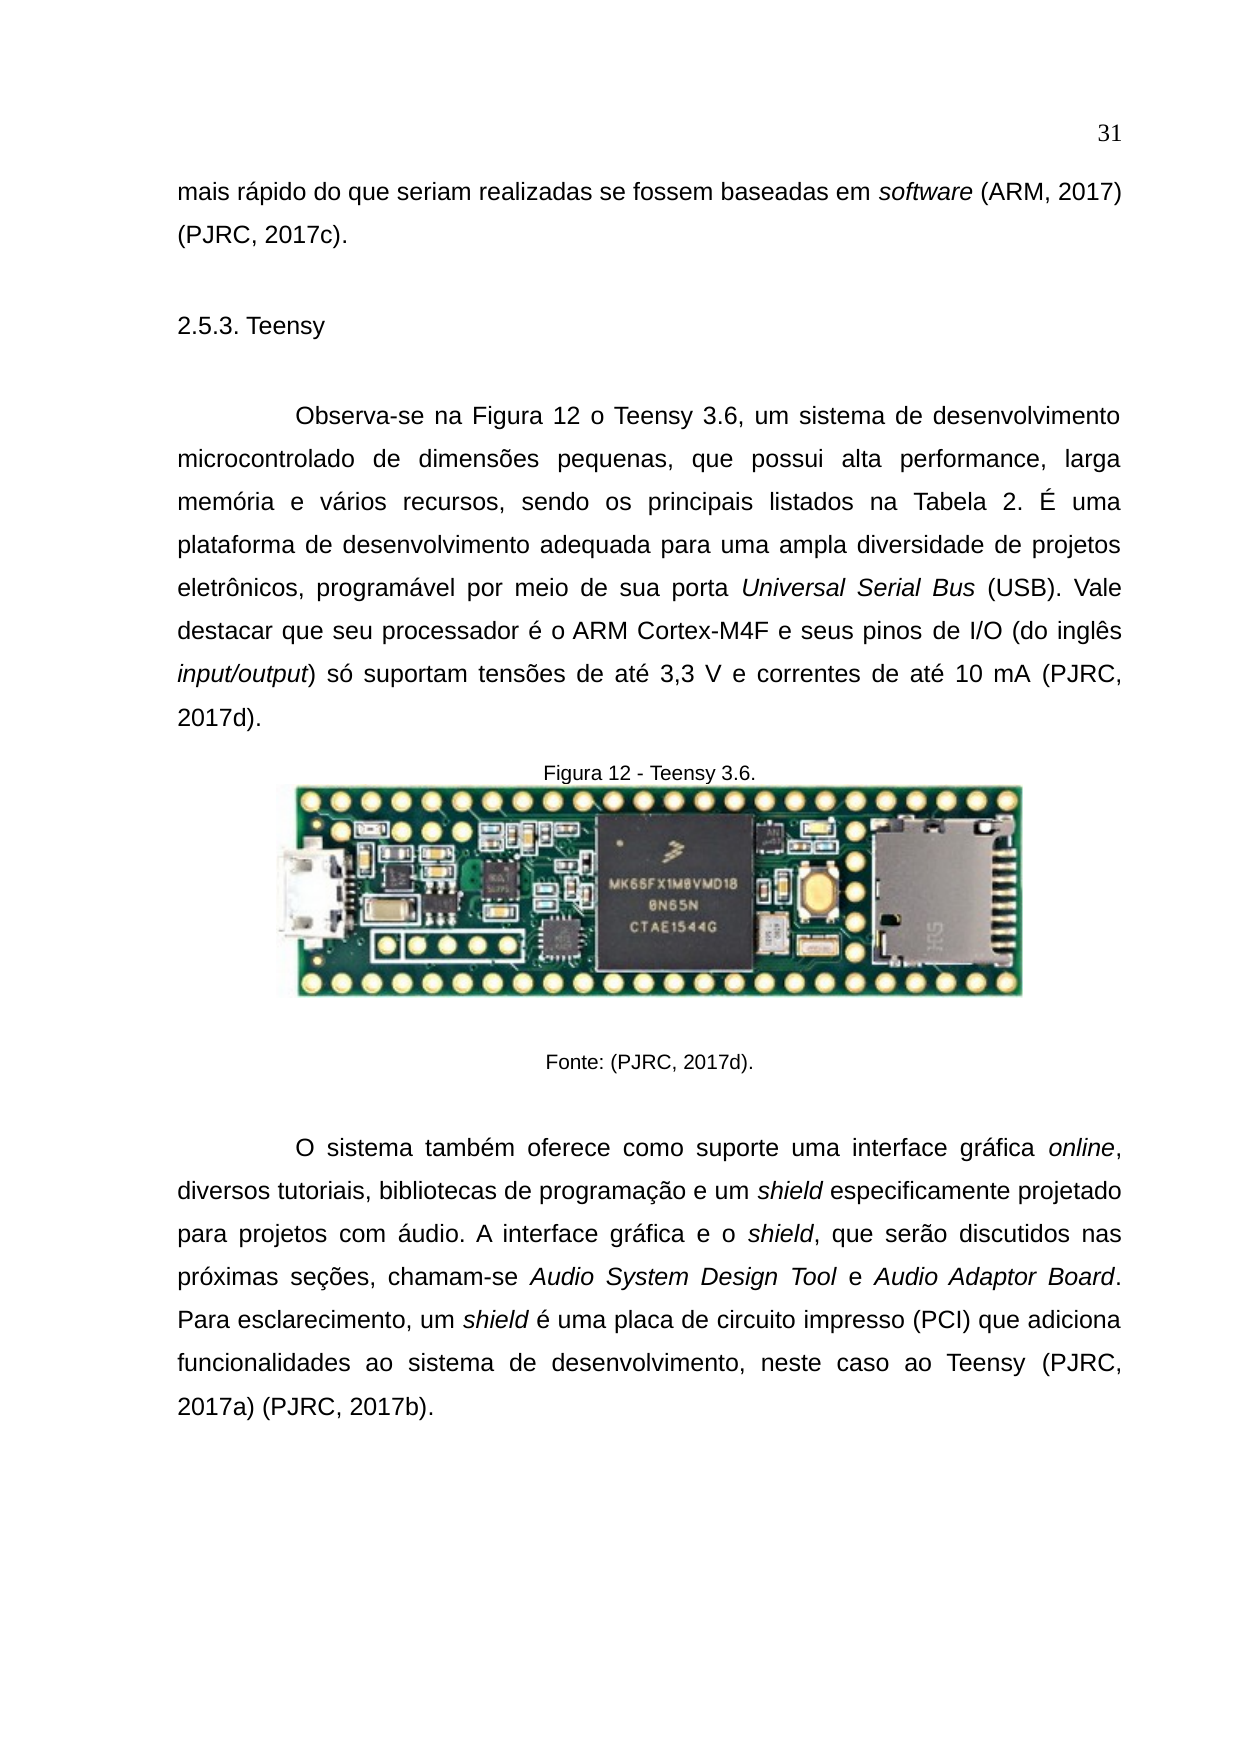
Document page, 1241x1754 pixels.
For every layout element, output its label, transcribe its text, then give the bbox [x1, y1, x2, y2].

table_cell [177, 998, 1122, 1038]
subtitle 2.5.3. Teensy [177, 311, 1122, 339]
table_cell Fonte: (PJRC, 2017d). [177, 1038, 1122, 1133]
table_cell [1023, 785, 1122, 997]
picture [276, 784, 1023, 998]
table_cell [177, 785, 276, 997]
text O sistema também oferece como suporte uma interface gráfica online, diversos tutoriais, bibliotecas de programação e um shield especificamente projetado para projetos com áudio. A interface gráfica e o shield, que serão discutidos nas próximas seções, chamam-se Audio System Design Tool e Audio Adaptor Board. Para esclarecimento, um shield é uma placa de circuito impresso (PCI) que adiciona funcionalidades ao sistema de desenvolvimento, neste caso ao Teensy (PJRC, 2017a) (PJRC, 2017b). [177, 1133, 1122, 1420]
text mais rápido do que seriam realizadas se fossem baseadas em software (ARM, 2017) (PJRC, 2017c). [177, 177, 1122, 249]
table_header Teensy 3.6. [177, 761, 1122, 784]
text Observa-se na Figura 12 o Teensy 3.6, um sistema de desenvolvimento microcontrolado de dimensões pequenas, que possui alta performance, larga memória e vários recursos, sendo os principais listados na Tabela 2. É uma plataforma de desenvolvimento adequada para uma ampla diversidade de projetos eletrônicos, programável por meio de sua porta Universal Serial Bus (USB). Vale destacar que seu processador é o ARM Cortex-M4F e seus pinos de I/O (do inglês input/output) só suportam tensões de até 3,3 V e correntes de até 10 mA (PJRC, 2017d). [177, 401, 1122, 731]
